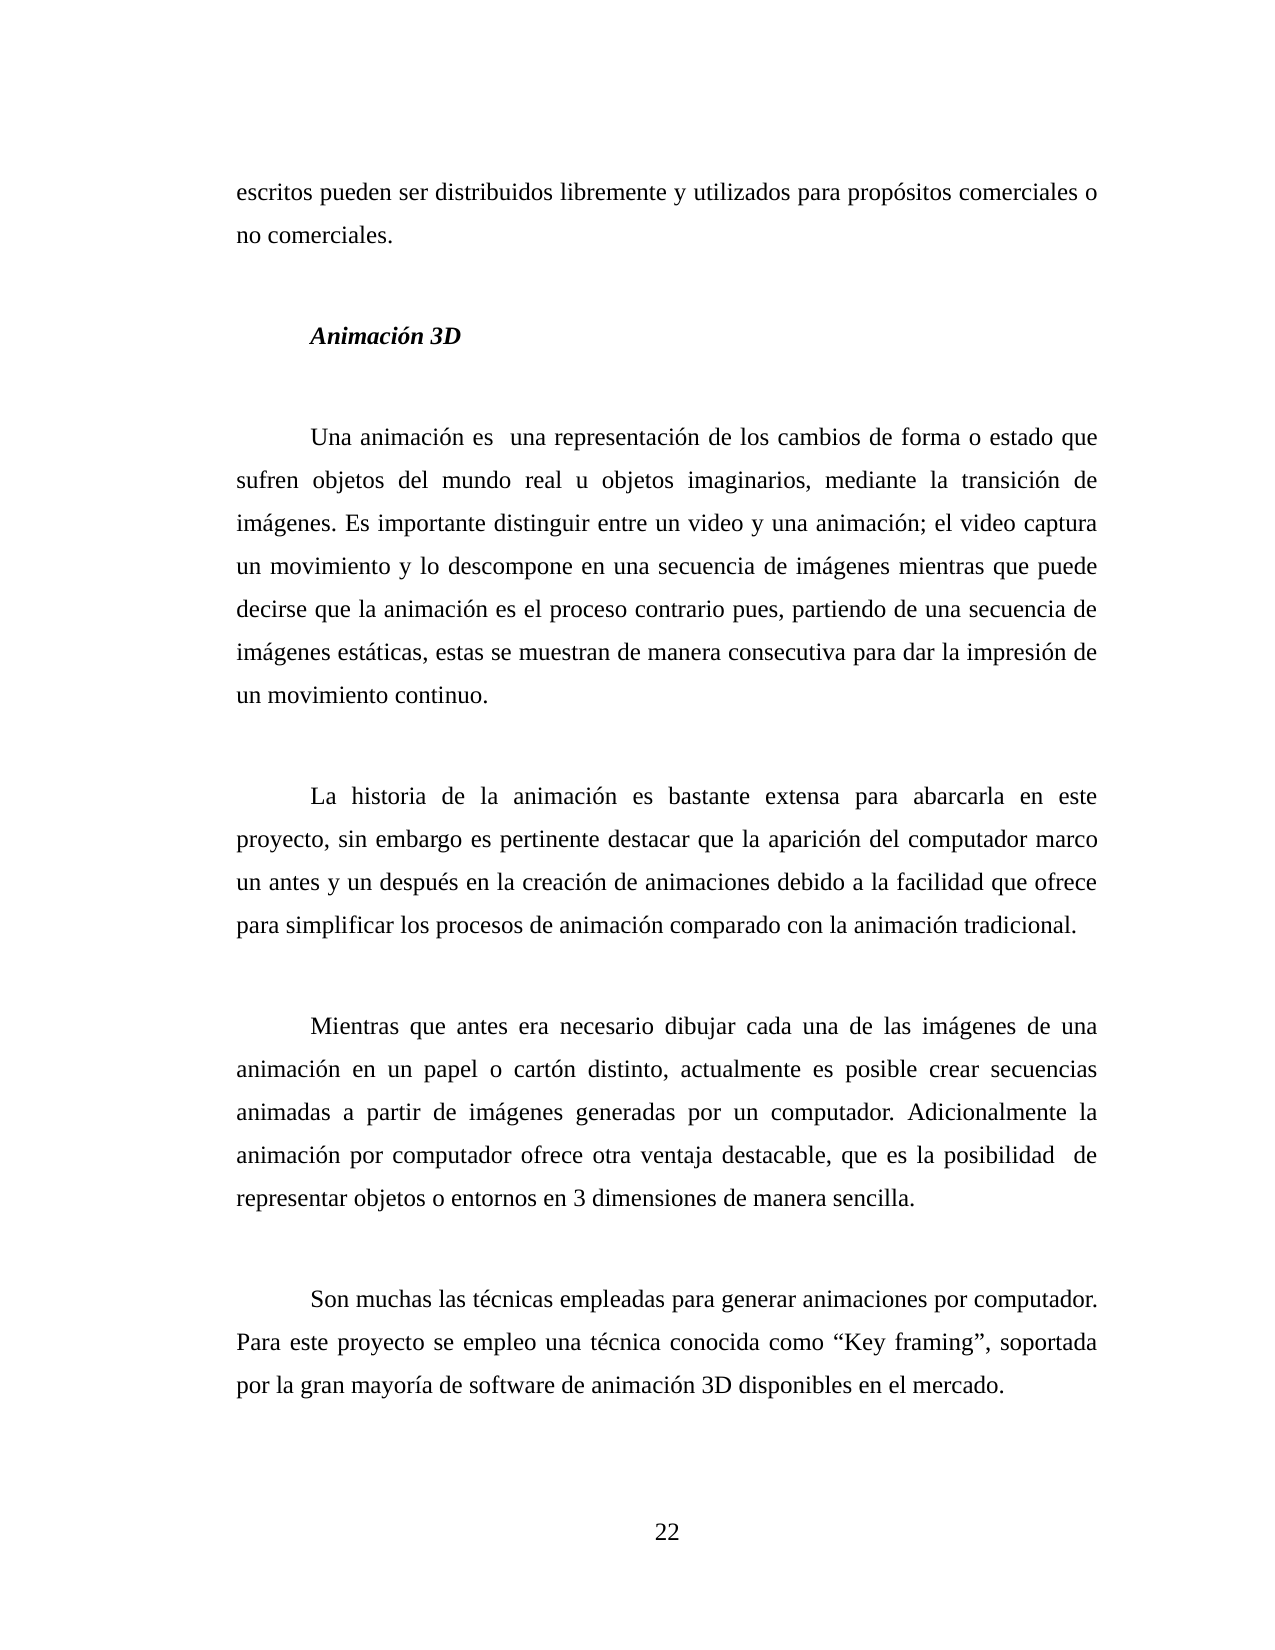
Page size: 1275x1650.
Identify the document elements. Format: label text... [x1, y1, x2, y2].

text escritos pueden ser distribuidos libremente y utilizados para propósitos comerciales o no comerciales. [236, 177, 1098, 249]
text Mientras que antes era necesario dibujar cada una de las imágenes de una animación en un papel o cartón distinto, actualmente es posible crear secuencias animadas a partir de imágenes generadas por un computador. Adicionalmente la animación por computador ofrece otra ventaja destacable, que es la posibilidad de representar objetos o entornos en 3 dimensiones de manera sencilla. [236, 1011, 1098, 1212]
text Son muchas las técnicas empleadas para generar animaciones por computador. Para este proyecto se empleo una técnica conocida como “Key framing”, soportada por la gran mayoría de software de animación 3D disponibles en el mercado. [236, 1284, 1098, 1399]
text La historia de la animación es bastante extensa para abarcarla en este proyecto, sin embargo es pertinente destacar que la aparición del computador marco un antes y un después en la creación de animaciones debido a la facilidad que ofrece para simplificar los procesos de animación comparado con la animación tradicional. [236, 781, 1098, 939]
text Una animación es una representación de los cambios de forma o estado que sufren objetos del mundo real u objetos imaginarios, mediante la transición de imágenes. Es importante distinguir entre un video y una animación; el video captura un movimiento y lo descompone en una secuencia de imágenes mientras que puede decirse que la animación es el proceso contrario pues, partiendo de una secuencia de imágenes estáticas, estas se muestran de manera consecutiva para dar la impresión de un movimiento continuo. [236, 422, 1098, 709]
text Animación 3D [236, 321, 1098, 350]
